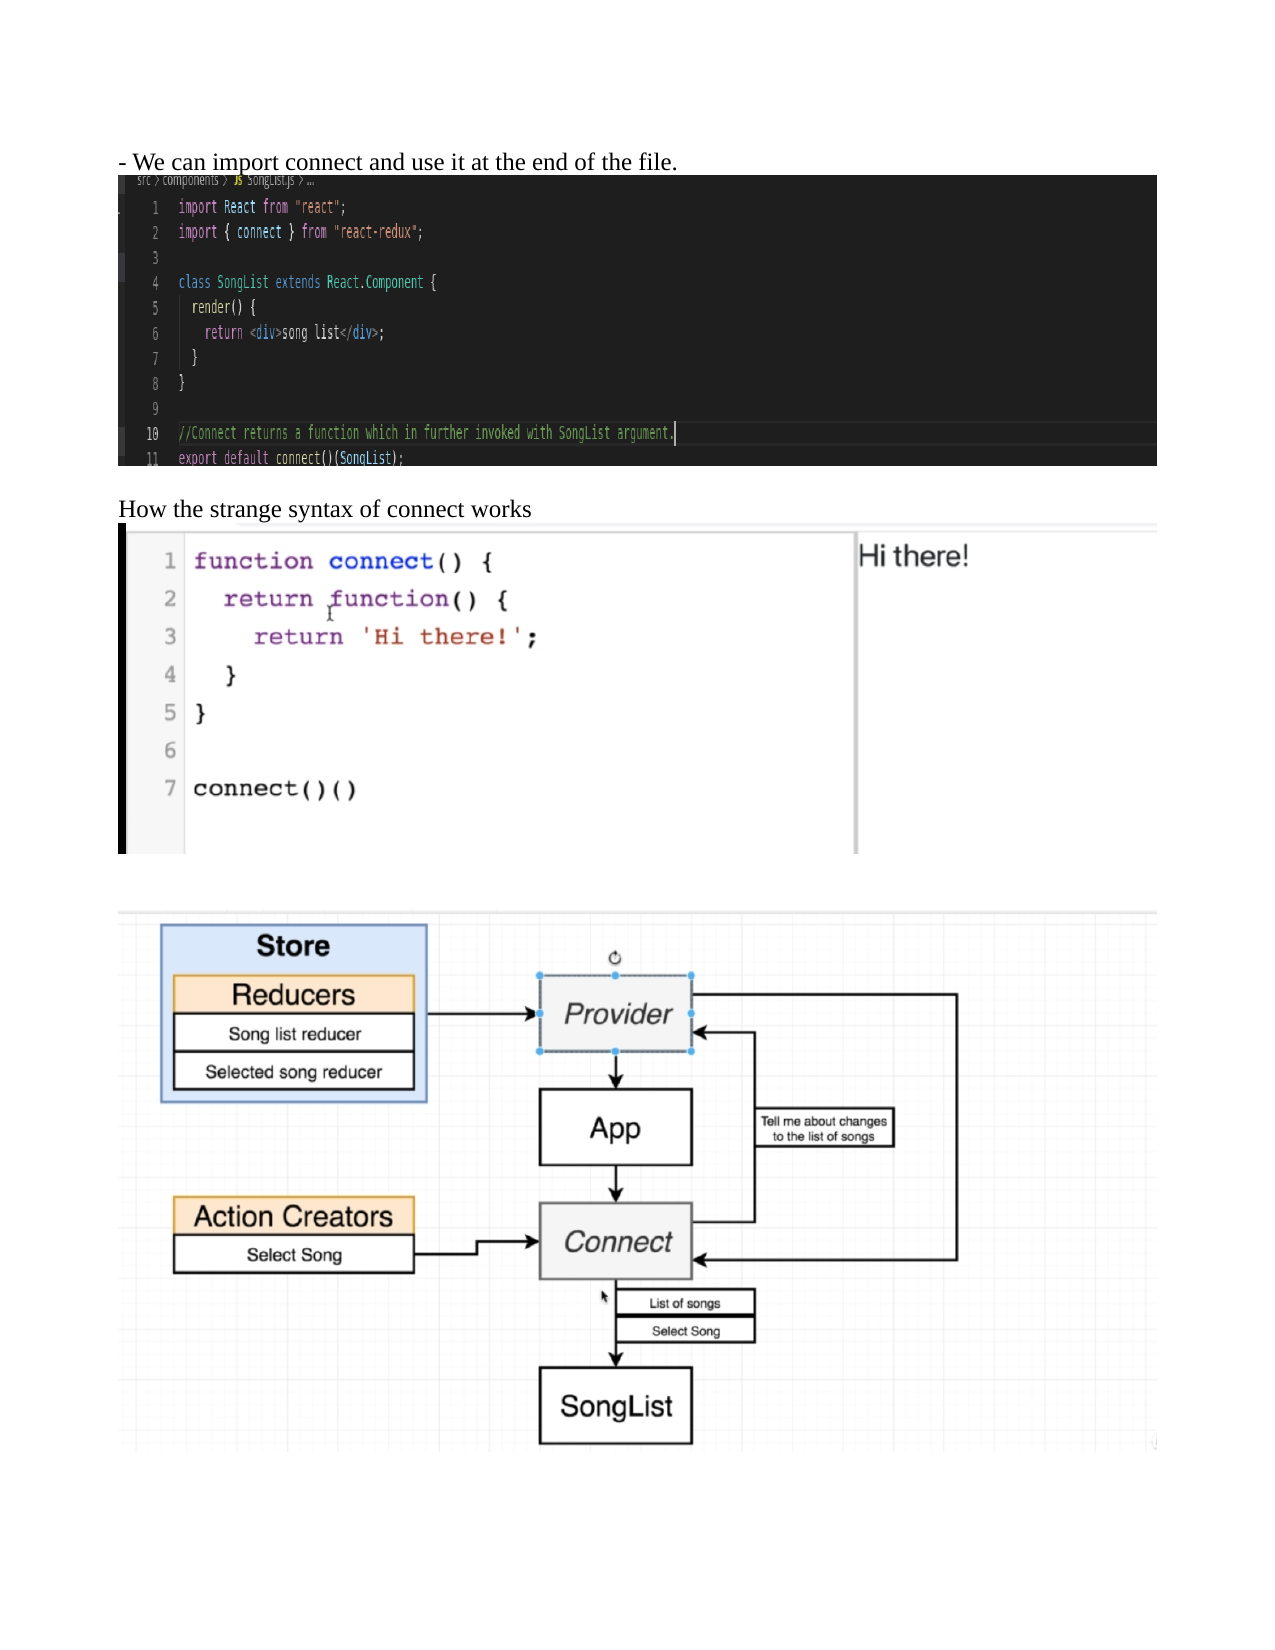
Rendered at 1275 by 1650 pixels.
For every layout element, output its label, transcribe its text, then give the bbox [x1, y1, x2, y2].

text How the strange syntax of connect works [118, 494, 1157, 523]
picture [118, 910, 1157, 1452]
picture [118, 523, 1157, 854]
text - We can import connect and use it at the end of the file. [118, 147, 1157, 175]
picture [118, 175, 1157, 466]
